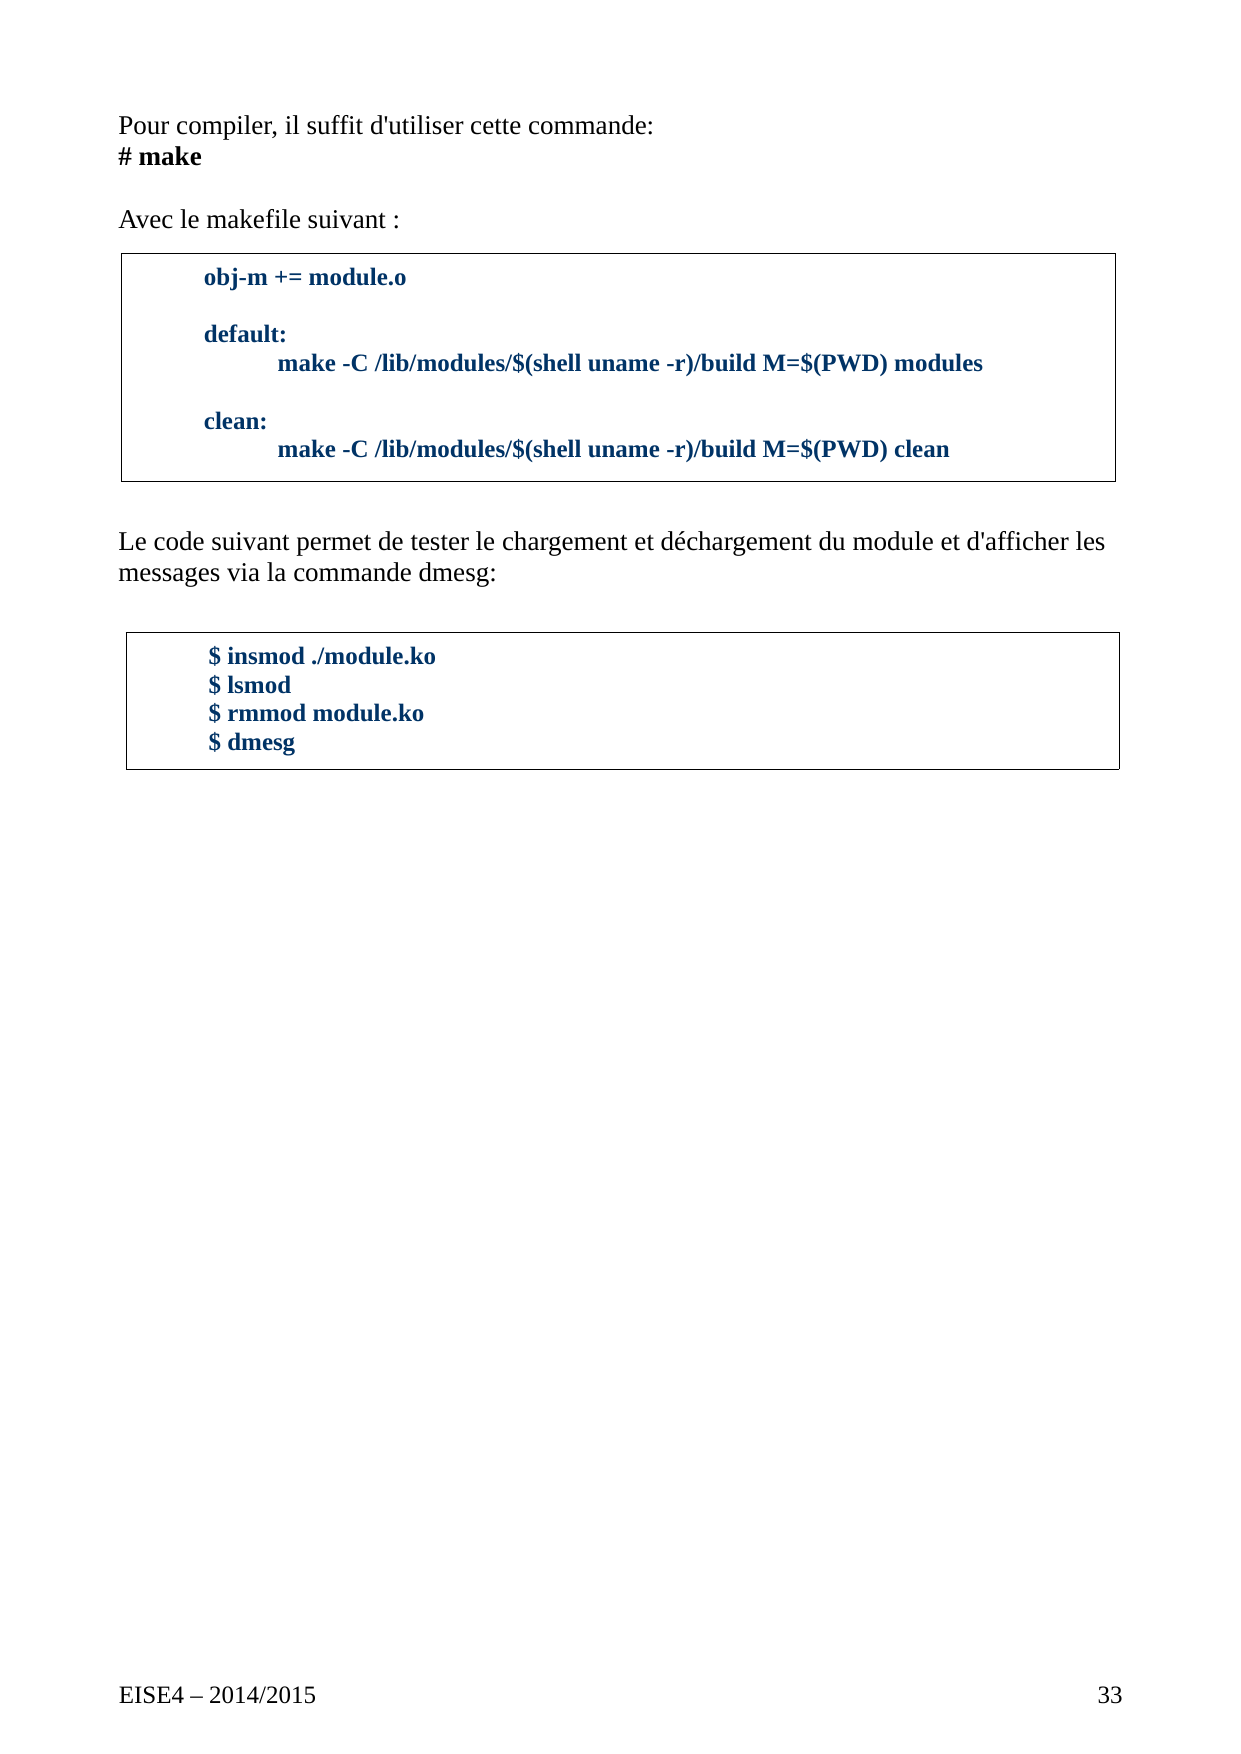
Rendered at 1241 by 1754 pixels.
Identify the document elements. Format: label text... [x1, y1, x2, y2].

text make -C /lib/modules/$(shell uname -r)/build M=$(PWD) clean [130, 434, 1106, 463]
text Le code suivant permet de tester le chargement et déchargement du module et d'afficher les messages via la commande dmesg: [118, 525, 1122, 587]
text obj-m += module.o [130, 262, 1106, 291]
text default: [130, 319, 1106, 348]
text clean: [130, 406, 1106, 434]
text $ insmod ./module.ko $ lsmod $ rmmod module.ko $ dmesg [134, 641, 1110, 756]
text Pour compiler, il suffit d'utiliser cette commande: # make Avec le makefile suivant : [118, 109, 1122, 234]
text make -C /lib/modules/$(shell uname -r)/build M=$(PWD) modules [130, 348, 1106, 377]
